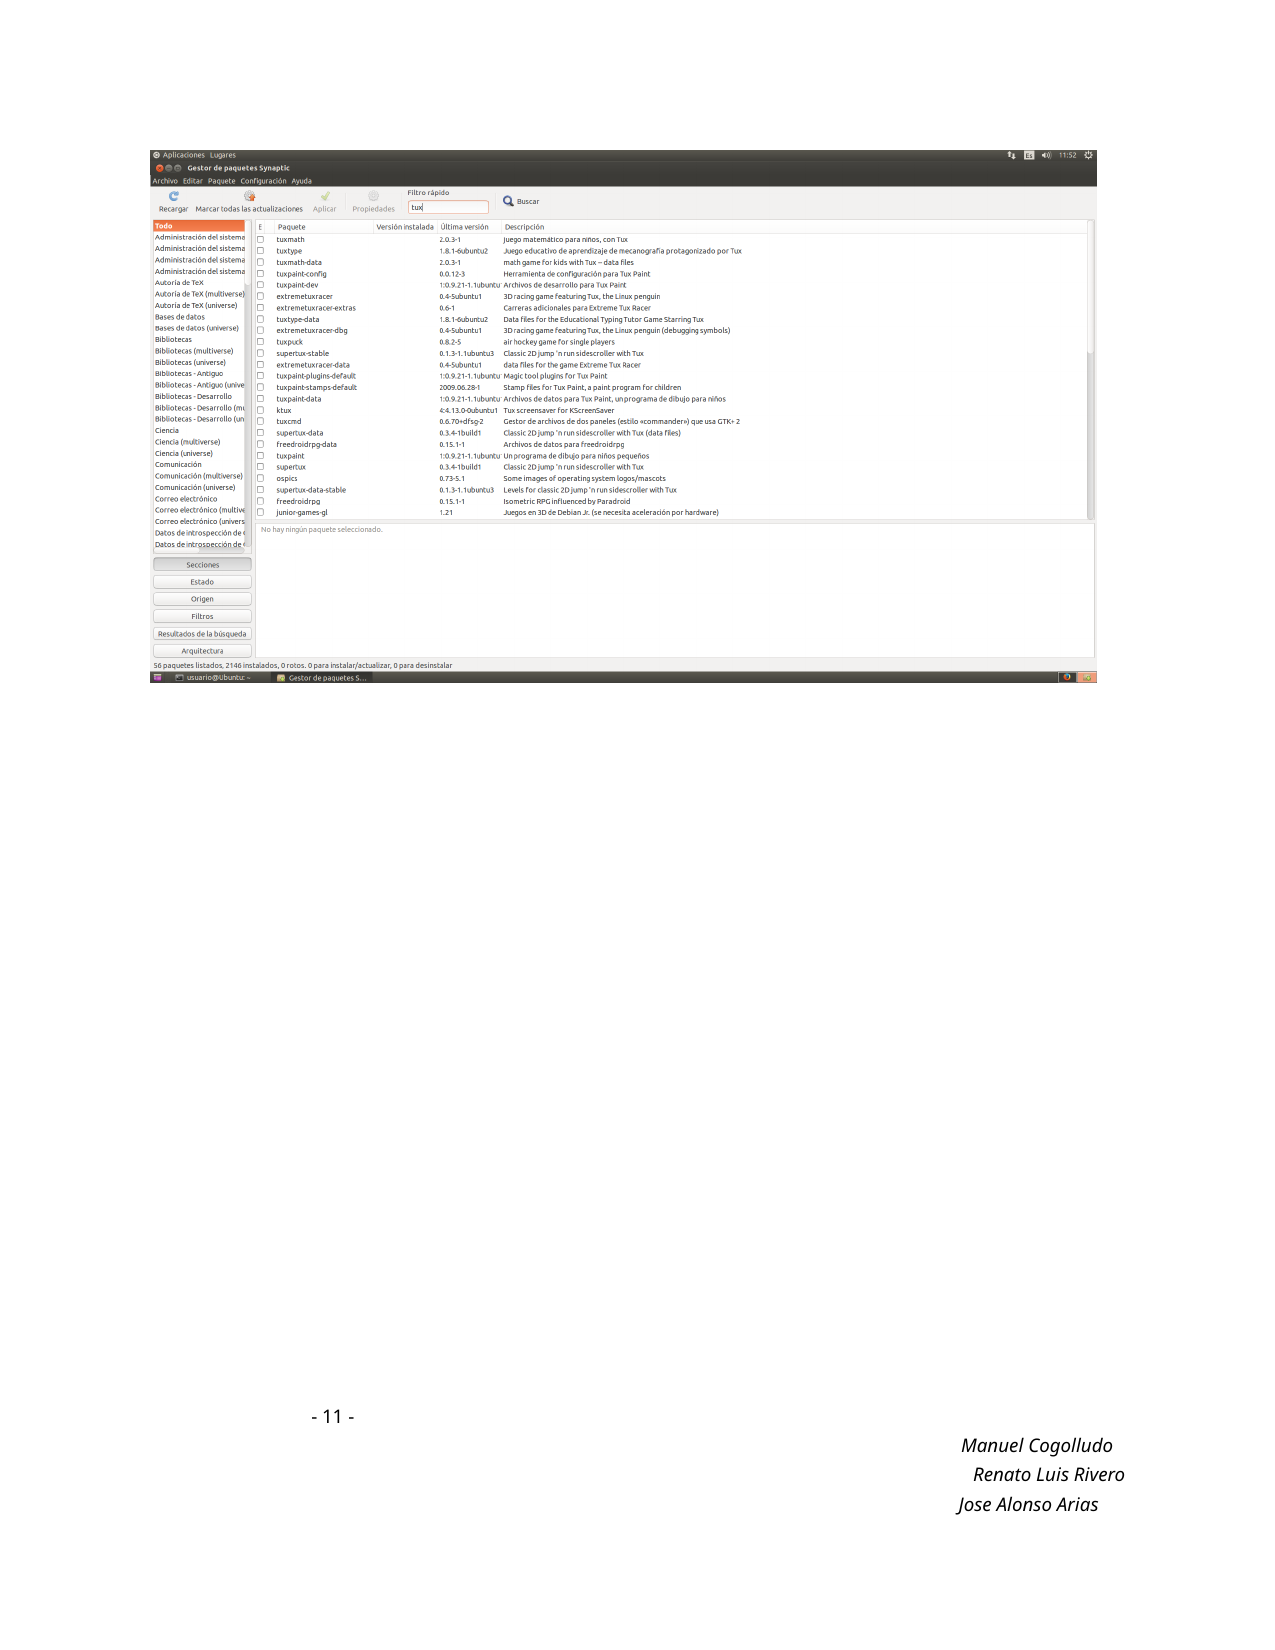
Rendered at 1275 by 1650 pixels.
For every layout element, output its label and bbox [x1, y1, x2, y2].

picture [150, 150, 1097, 683]
